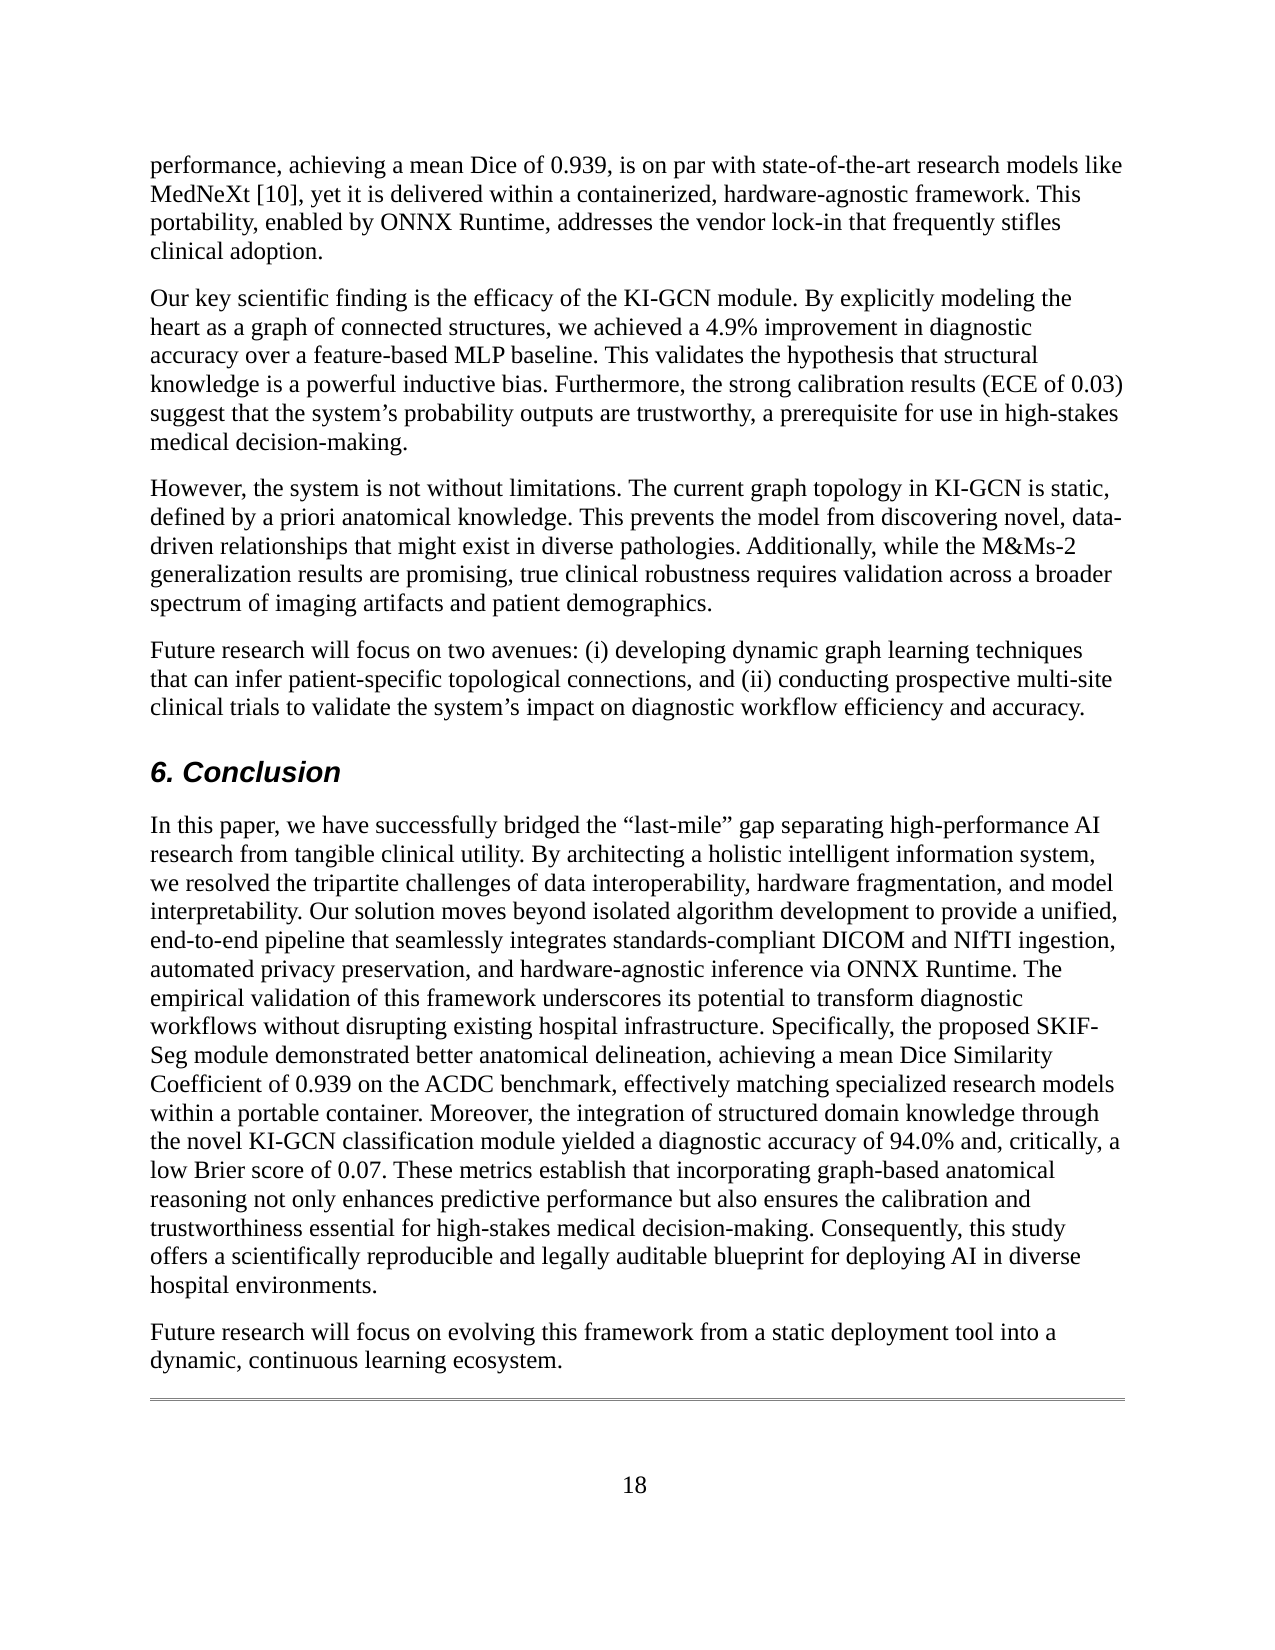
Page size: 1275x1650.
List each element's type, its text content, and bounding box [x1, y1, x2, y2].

text However, the system is not without limitations. The current graph topology in KI-GCN is static, defined by a priori anatomical knowledge. This prevents the model from discovering novel, data-driven relationships that might exist in diverse pathologies. Additionally, while the M&Ms-2 generalization results are promising, true clinical robustness requires validation across a broader spectrum of imaging artifacts and patient demographics. [150, 473, 1125, 617]
text In this paper, we have successfully bridged the “last-mile” gap separating high-performance AI research from tangible clinical utility. By architecting a holistic intelligent information system, we resolved the tripartite challenges of data interoperability, hardware fragmentation, and model interpretability. Our solution moves beyond isolated algorithm development to provide a unified, end-to-end pipeline that seamlessly integrates standards-compliant DICOM and NIfTI ingestion, automated privacy preservation, and hardware-agnostic inference via ONNX Runtime. The empirical validation of this framework underscores its potential to transform diagnostic workflows without disrupting existing hospital infrastructure. Specifically, the proposed SKIF-Seg module demonstrated better anatomical delineation, achieving a mean Dice Similarity Coefficient of 0.939 on the ACDC benchmark, effectively matching specialized research models within a portable container. Moreover, the integration of structured domain knowledge through the novel KI-GCN classification module yielded a diagnostic accuracy of 94.0% and, critically, a low Brier score of 0.07. These metrics establish that incorporating graph-based anatomical reasoning not only enhances predictive performance but also ensures the calibration and trustworthiness essential for high-stakes medical decision-making. Consequently, this study offers a scientifically reproducible and legally auditable blueprint for deploying AI in diverse hospital environments. [150, 810, 1125, 1299]
text Our key scientific finding is the efficacy of the KI-GCN module. By explicitly modeling the heart as a graph of connected structures, we achieved a 4.9% improvement in diagnostic accuracy over a feature-based MLP baseline. This validates the hypothesis that structural knowledge is a powerful inductive bias. Furthermore, the strong calibration results (ECE of 0.03) suggest that the system’s probability outputs are trustworthy, a prerequisite for use in high-stakes medical decision-making. [150, 283, 1125, 455]
subtitle 6. Conclusion [150, 755, 1125, 789]
text performance, achieving a mean Dice of 0.939, is on par with state-of-the-art research models like MedNeXt [10], yet it is delivered within a containerized, hardware-agnostic framework. This portability, enabled by ONNX Runtime, addresses the vendor lock-in that frequently stifles clinical adoption. [150, 150, 1125, 265]
text Future research will focus on two avenues: (i) developing dynamic graph learning techniques that can infer patient-specific topological connections, and (ii) conducting prospective multi-site clinical trials to validate the system’s impact on diagnostic workflow efficiency and accuracy. [150, 635, 1125, 721]
text Future research will focus on evolving this framework from a static deployment tool into a dynamic, continuous learning ecosystem. [150, 1317, 1125, 1374]
